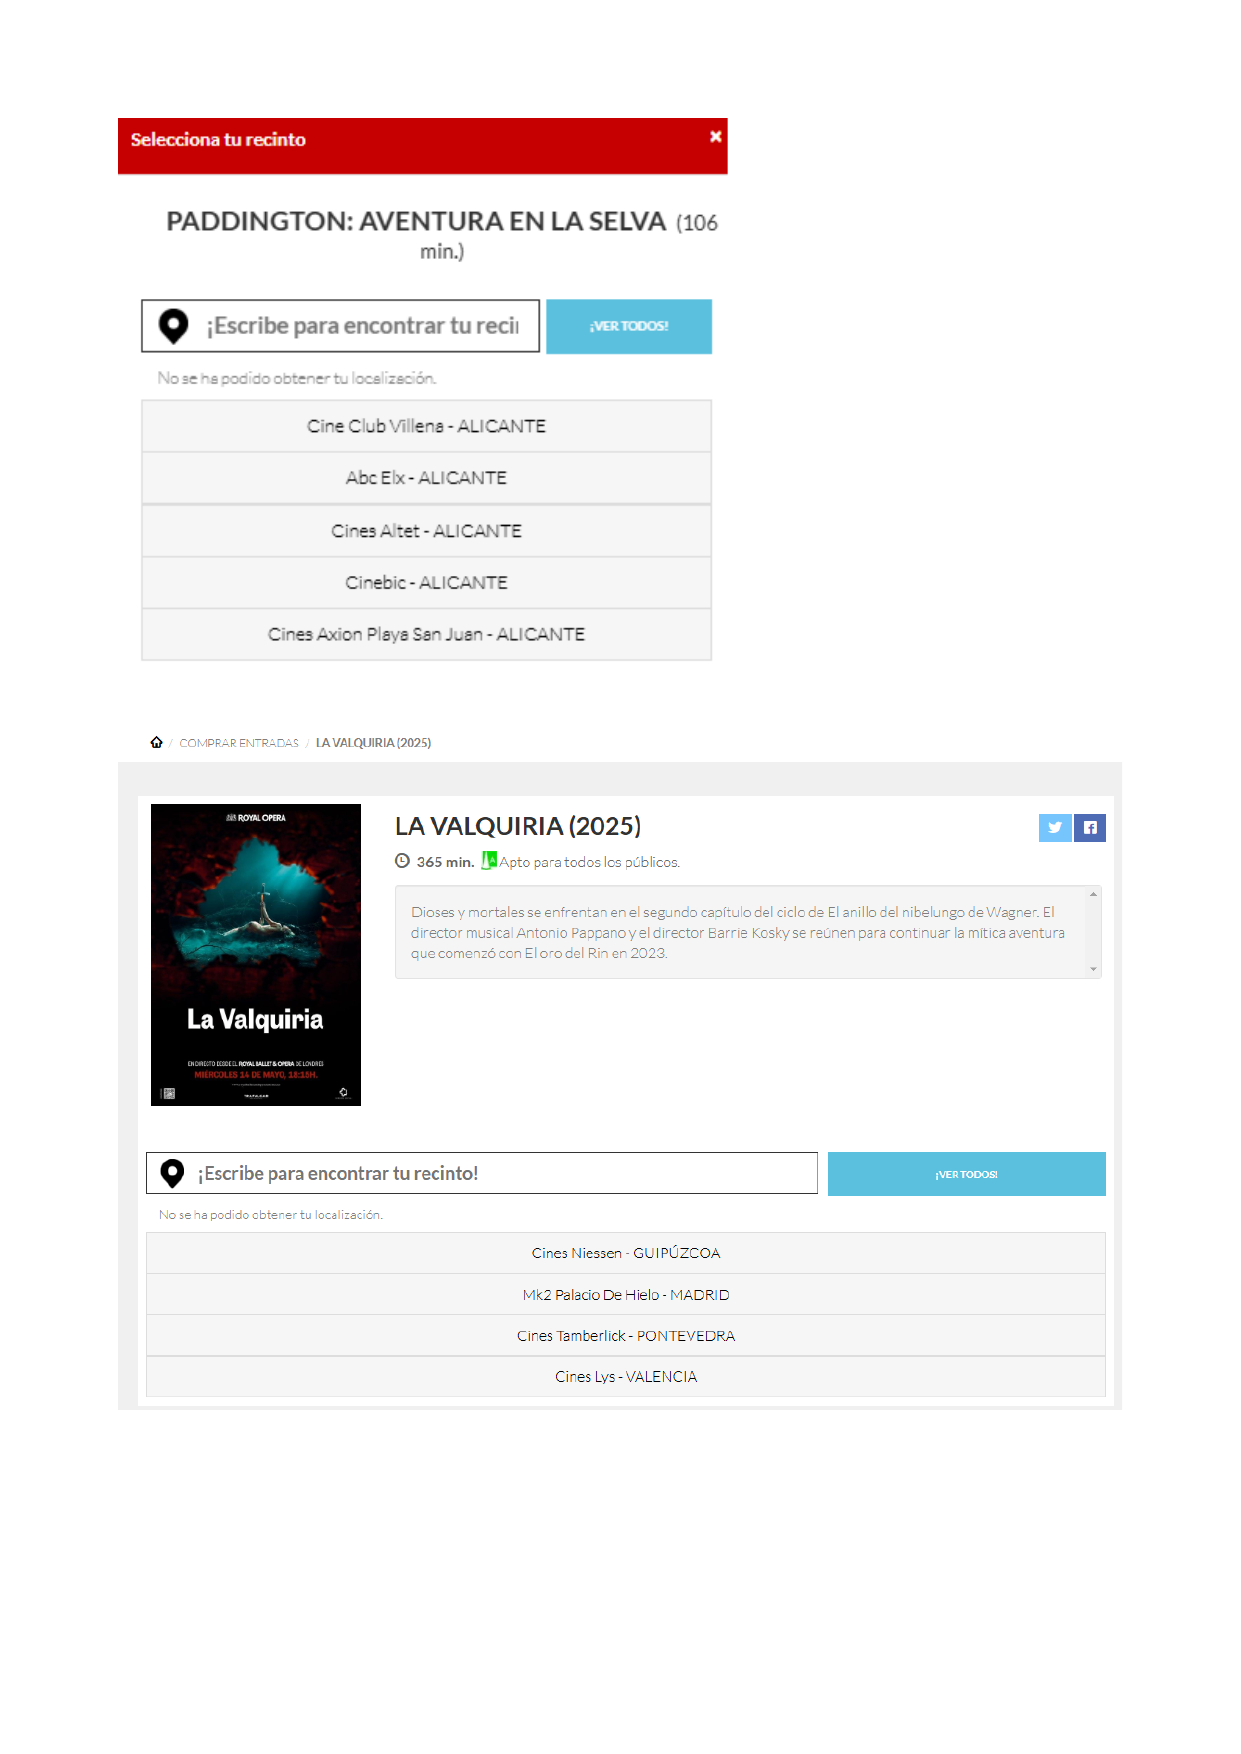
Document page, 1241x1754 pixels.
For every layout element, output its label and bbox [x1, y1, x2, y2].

picture [118, 722, 1123, 1410]
picture [118, 118, 728, 694]
